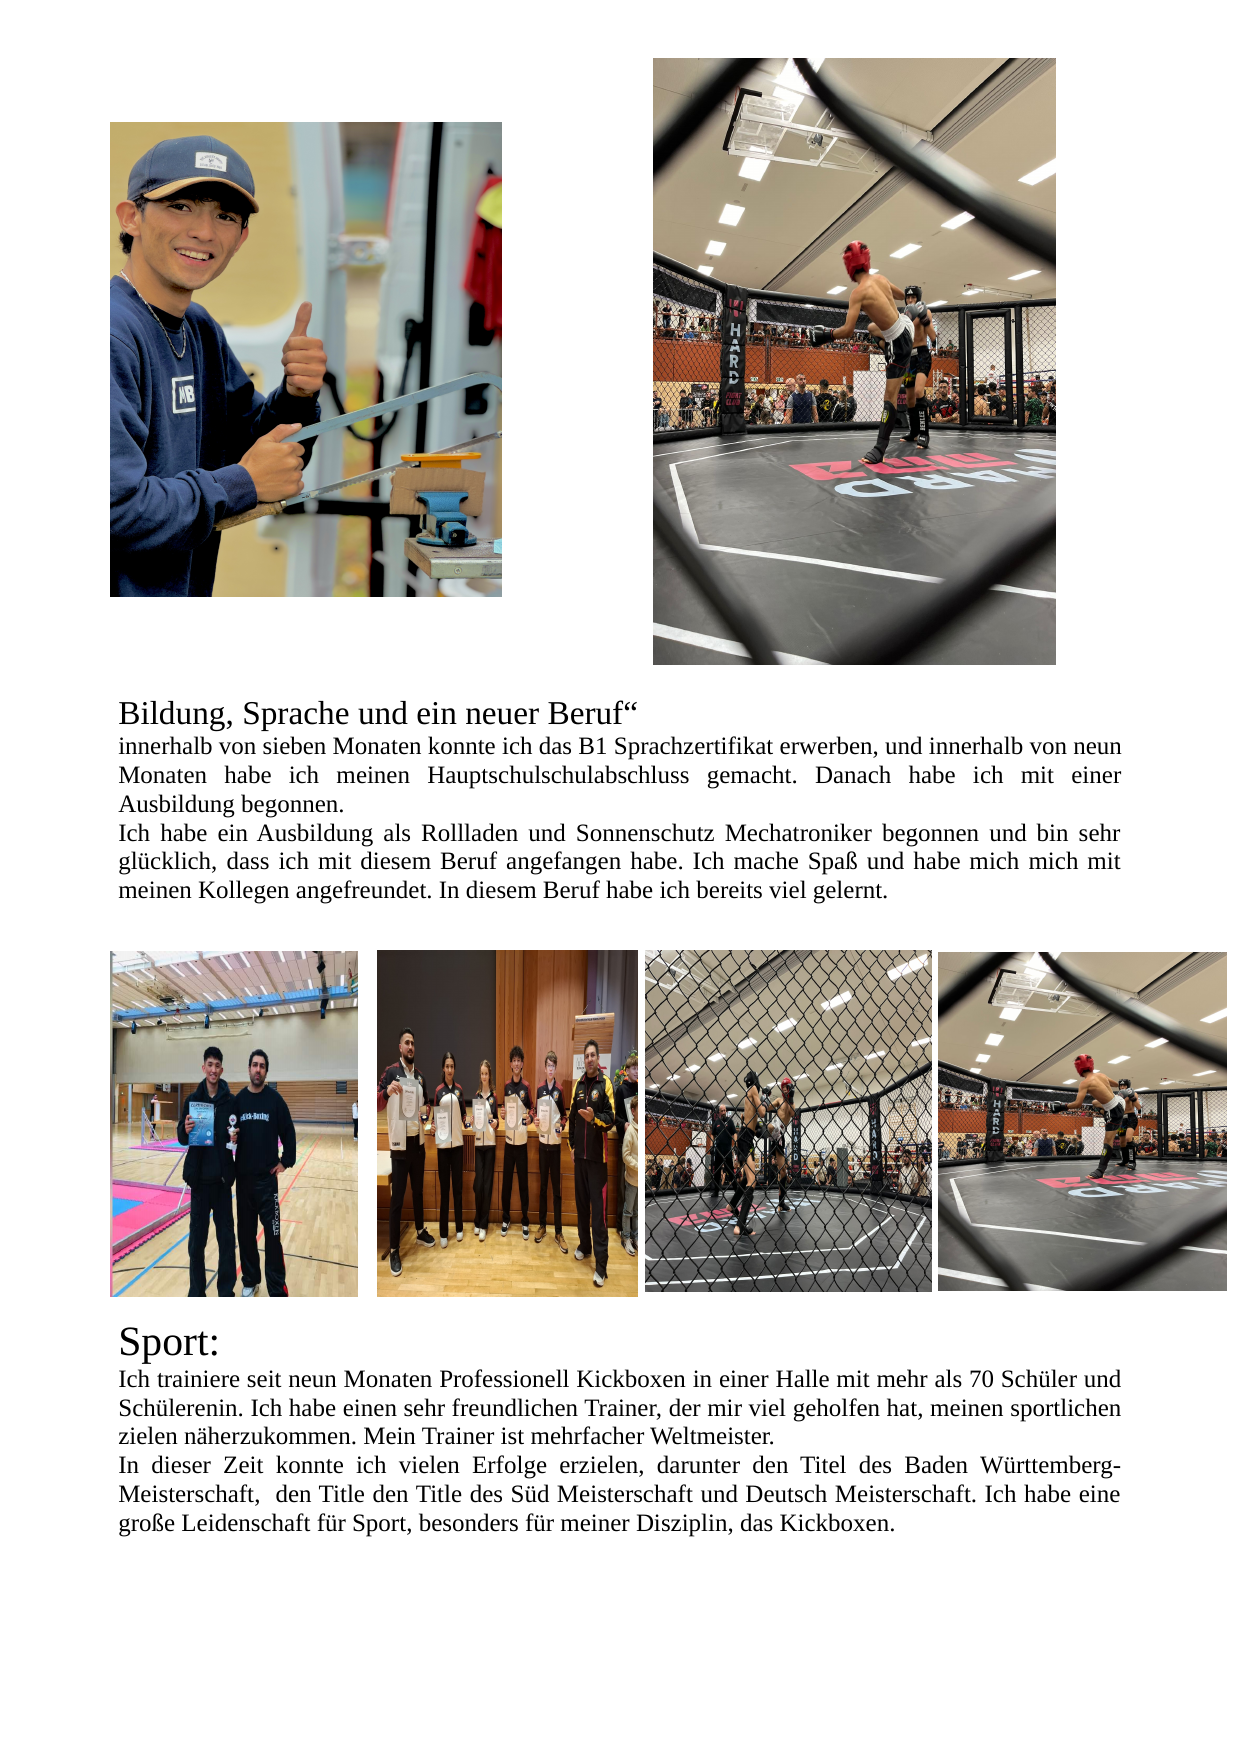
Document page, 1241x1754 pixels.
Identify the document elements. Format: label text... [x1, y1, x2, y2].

picture [377, 950, 638, 1297]
text Ich habe ein Ausbildung als Rollladen und Sonnenschutz Mechatroniker begonnen und bin sehr glücklich, dass ich mit diesem Beruf angefangen habe. Ich mache Spaß und habe mich mich mit meinen Kollegen angefreundet. In diesem Beruf habe ich bereits viel gelernt. [118, 818, 1122, 904]
picture [653, 58, 1056, 665]
text In dieser Zeit konnte ich vielen Erfolge erzielen, darunter den Titel des Baden Württemberg-Meisterschaft, den Title den Title des Süd Meisterschaft und Deutsch Meisterschaft. Ich habe eine große Leidenschaft für Sport, besonders für meiner Disziplin, das Kickboxen. [118, 1450, 1122, 1536]
picture [645, 950, 932, 1292]
picture [110, 122, 502, 597]
picture [110, 951, 358, 1297]
text Bildung, Sprache und ein neuer Beruf“ [118, 693, 1122, 731]
text innerhalb von sieben Monaten konnte ich das B1 Sprachzertifikat erwerben, und innerhalb von neun Monaten habe ich meinen Hauptschulschulabschluss gemacht. Danach habe ich mit einer Ausbildung begonnen. [118, 731, 1122, 818]
picture [938, 952, 1227, 1291]
text Ich trainiere seit neun Monaten Professionell Kickboxen in einer Halle mit mehr als 70 Schüler und Schülerenin. Ich habe einen sehr freundlichen Trainer, der mir viel geholfen hat, meinen sportlichen zielen näherzukommen. Mein Trainer ist mehrfacher Weltmeister. [118, 1364, 1122, 1450]
text Sport: [118, 1316, 1122, 1364]
